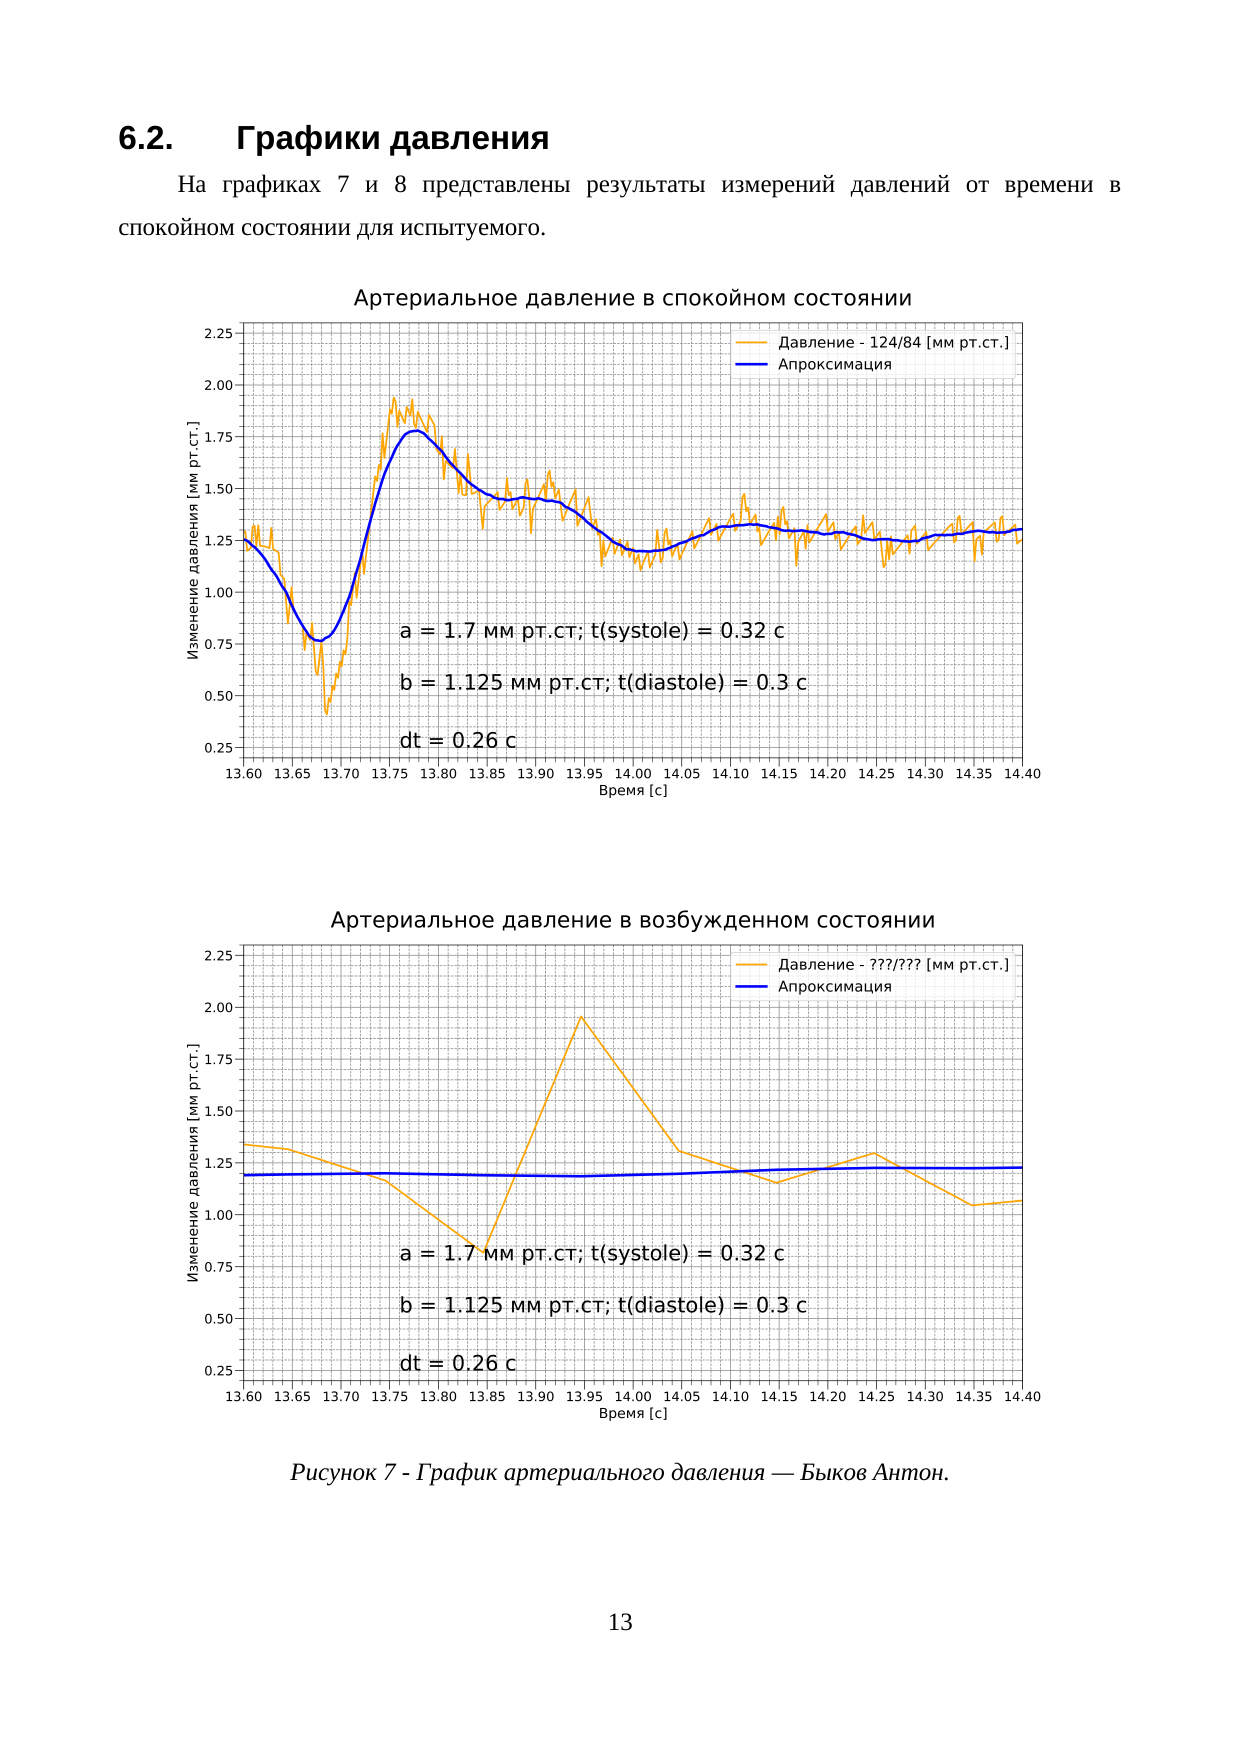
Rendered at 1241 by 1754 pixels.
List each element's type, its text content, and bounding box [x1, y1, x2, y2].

text На графиках 7 и 8 представлены результаты измерений давлений от времени в спокойном состоянии для испытуемого. [118, 169, 1122, 241]
text Рисунок 7 - График артериального давления — Быков Антон. [118, 1443, 1122, 1485]
subtitle Графики давления [118, 118, 1122, 157]
picture [118, 877, 1123, 1443]
picture [118, 255, 1123, 820]
